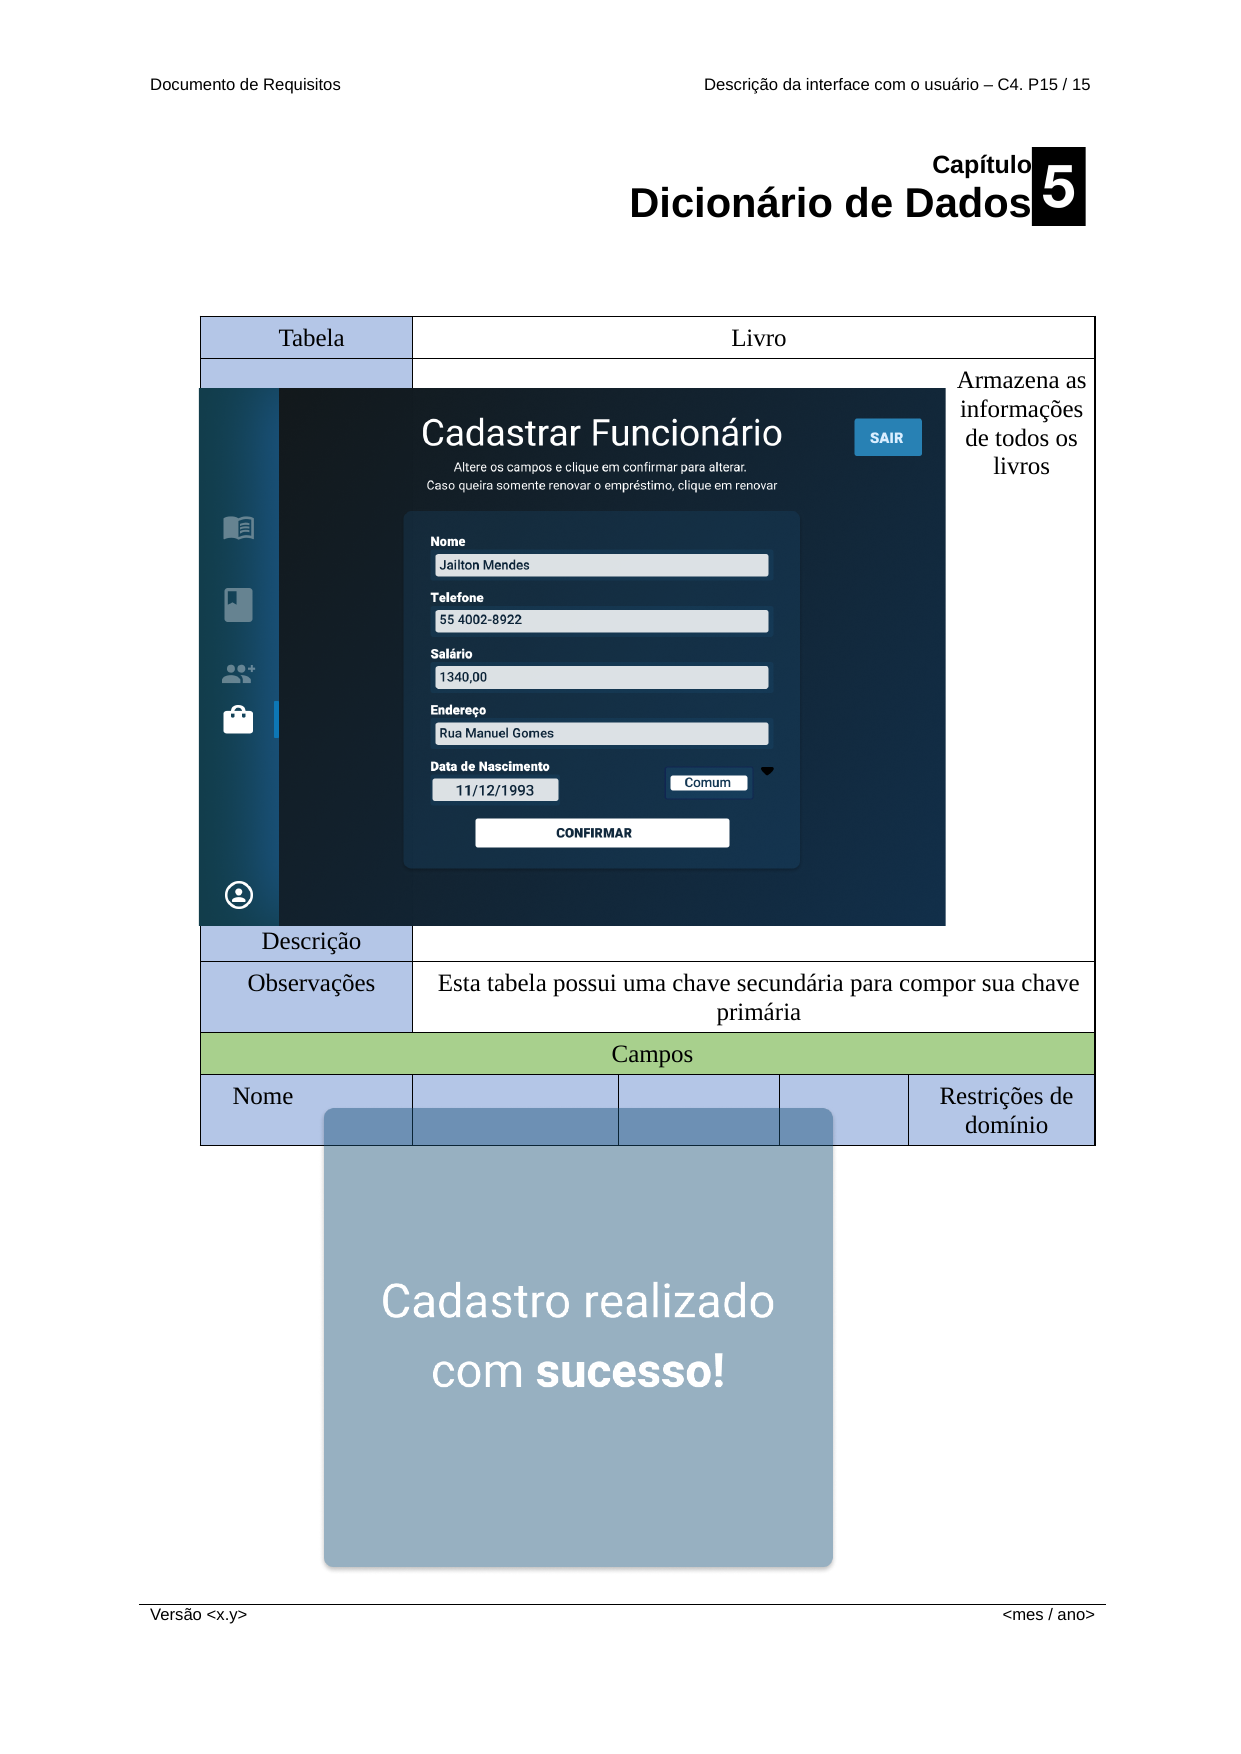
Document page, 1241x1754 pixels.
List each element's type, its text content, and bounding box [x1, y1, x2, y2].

table_cell [780, 1075, 908, 1145]
table_cell [619, 1075, 779, 1106]
table_cell [413, 1075, 618, 1106]
table_cell Esta tabela possui uma chave secundária para compor sua chave primária [413, 962, 1094, 1032]
table_cell Restrições de domínio [909, 1075, 1094, 1145]
table_cell [201, 359, 412, 388]
text Capítulo [210, 150, 1031, 179]
subtitle Dicionário de Dados [150, 179, 1090, 227]
table_cell Campos [201, 1033, 1094, 1074]
table_cell Armazena as informações de todos os livros [413, 359, 1094, 961]
picture [198, 388, 946, 926]
table_header Tabela [201, 317, 412, 358]
picture [318, 1106, 838, 1575]
picture [1031, 147, 1086, 226]
table_header Livro [413, 317, 1094, 358]
table_cell Observações [201, 962, 412, 1032]
table_cell Nome [201, 1075, 412, 1145]
table_cell Descrição [201, 926, 412, 961]
